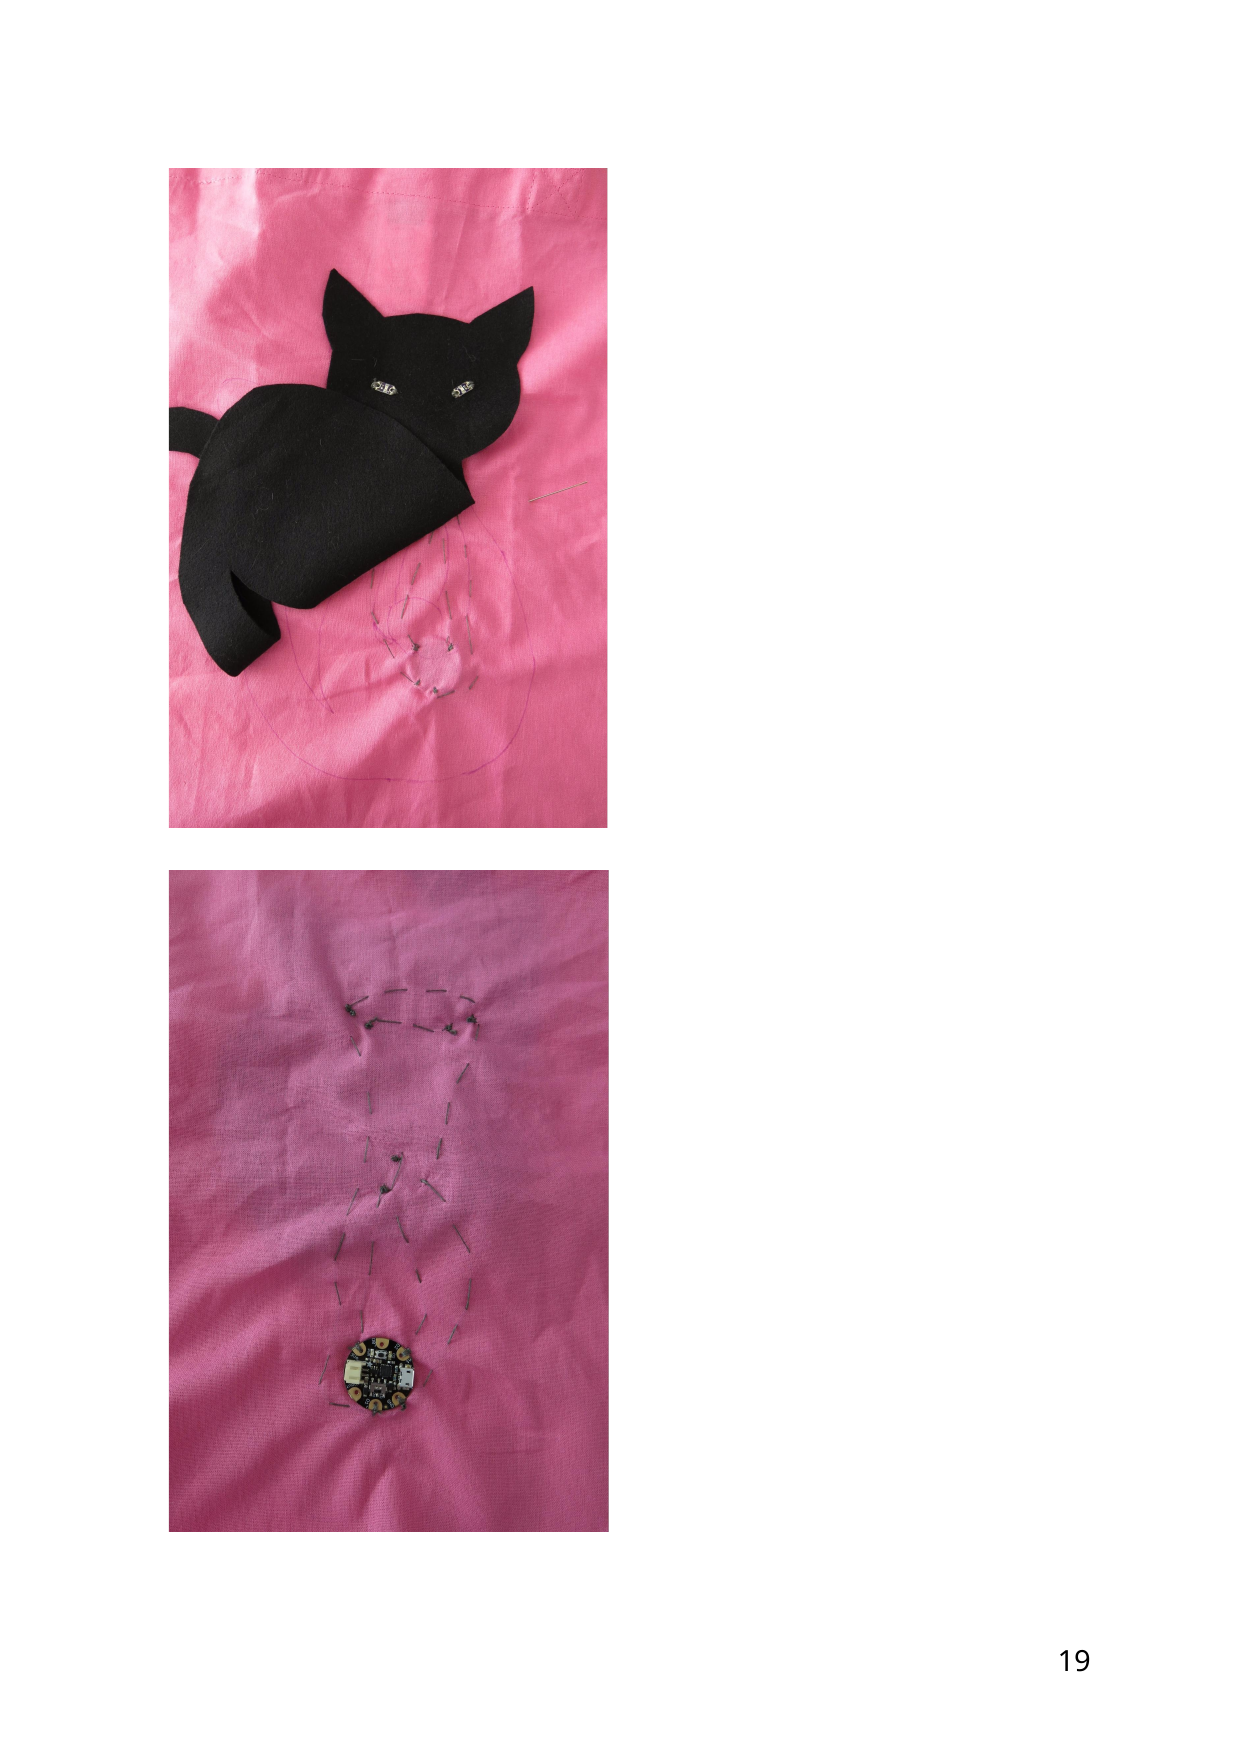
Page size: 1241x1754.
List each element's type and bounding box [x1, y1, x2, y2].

picture [168, 168, 608, 828]
picture [168, 870, 609, 1532]
